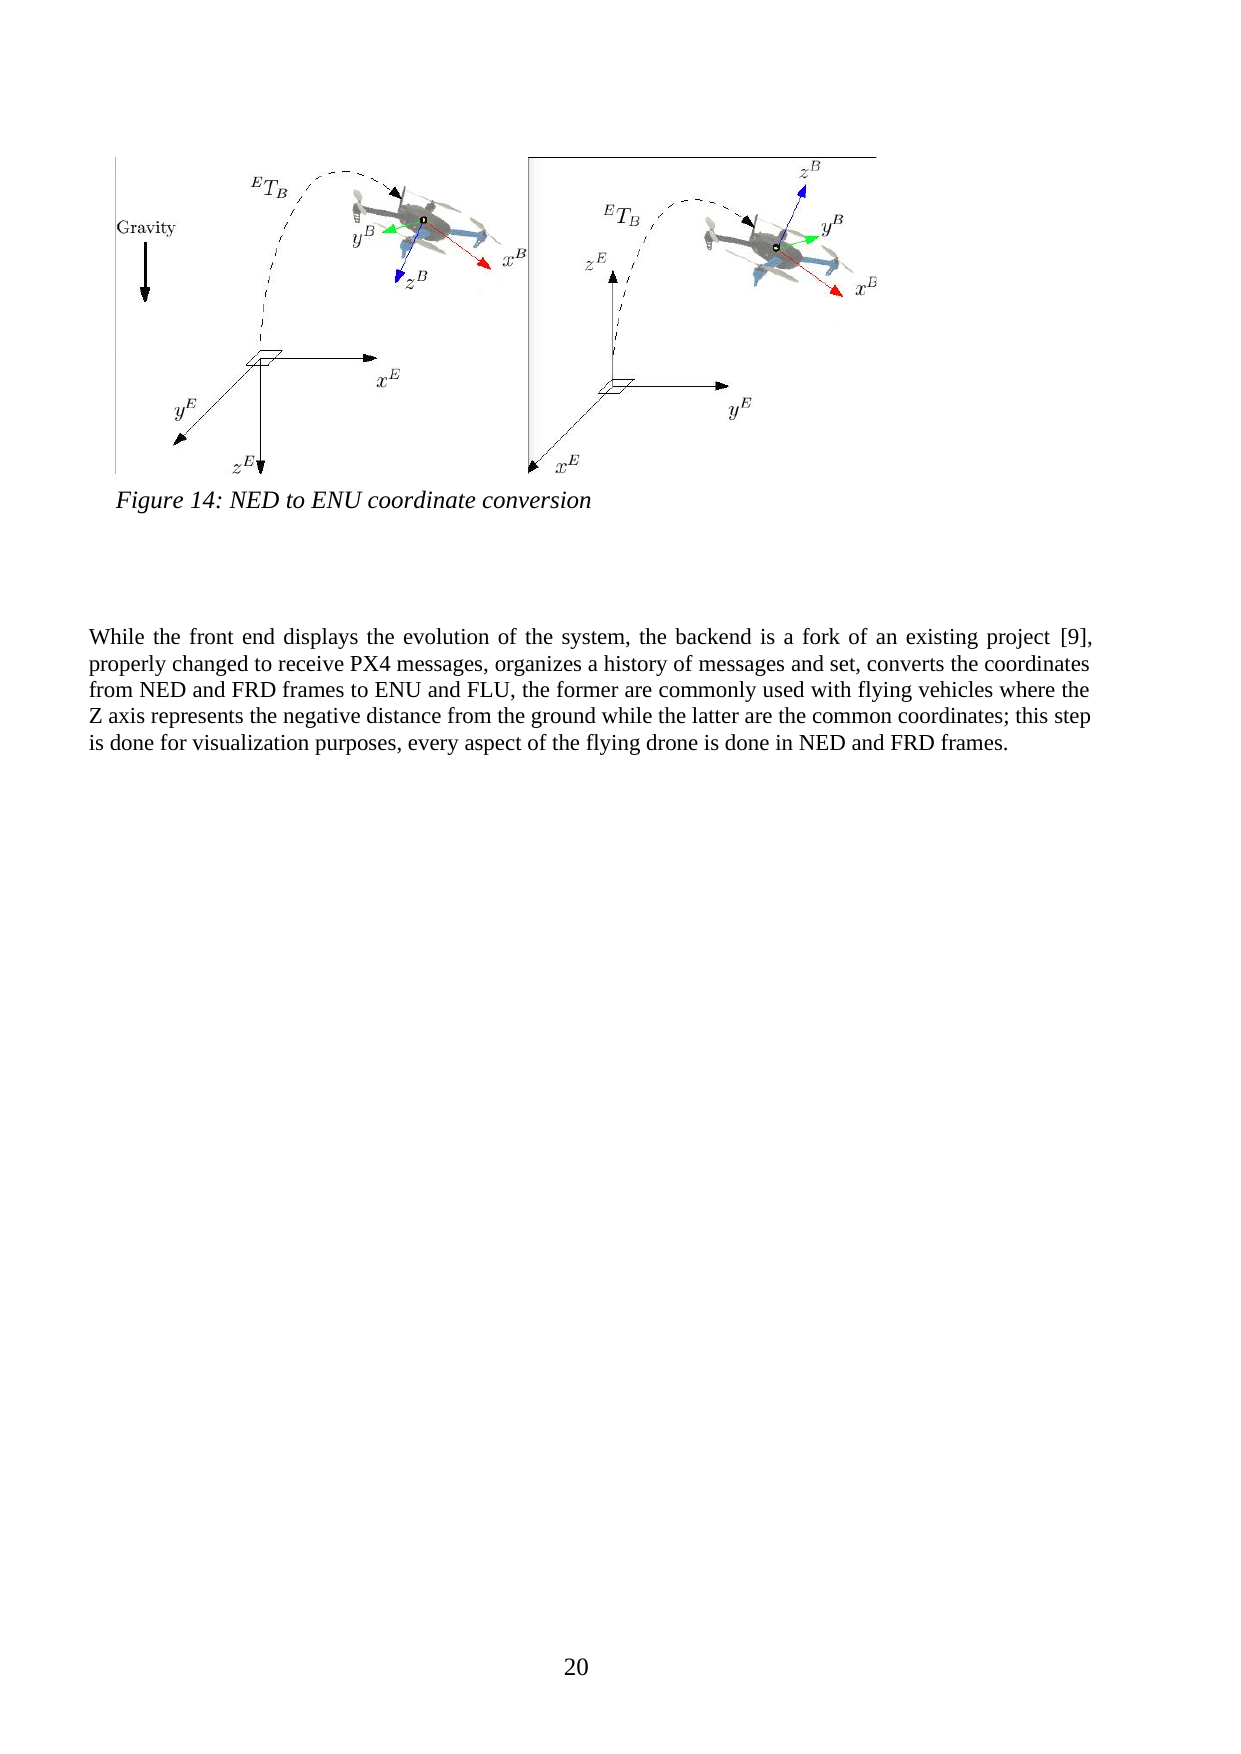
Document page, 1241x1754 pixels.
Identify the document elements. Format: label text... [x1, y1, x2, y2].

picture [115, 157, 877, 474]
list While the front end displays the evolution of the system, the backend is a fork of an existing project [9], properly changed to receive PX4 messages, organizes a history of messages and set, converts the coordinates from NED and FRD frames to ENU and FLU, the former are commonly used with flying vehicles where the Z axis represents the negative distance from the ground while the latter are the common coordinates; this step is done for visualization purposes, every aspect of the flying drone is done in NED and FRD frames. [32, 623, 1093, 755]
list Figure 14: NED to ENU coordinate conversion [116, 474, 876, 514]
